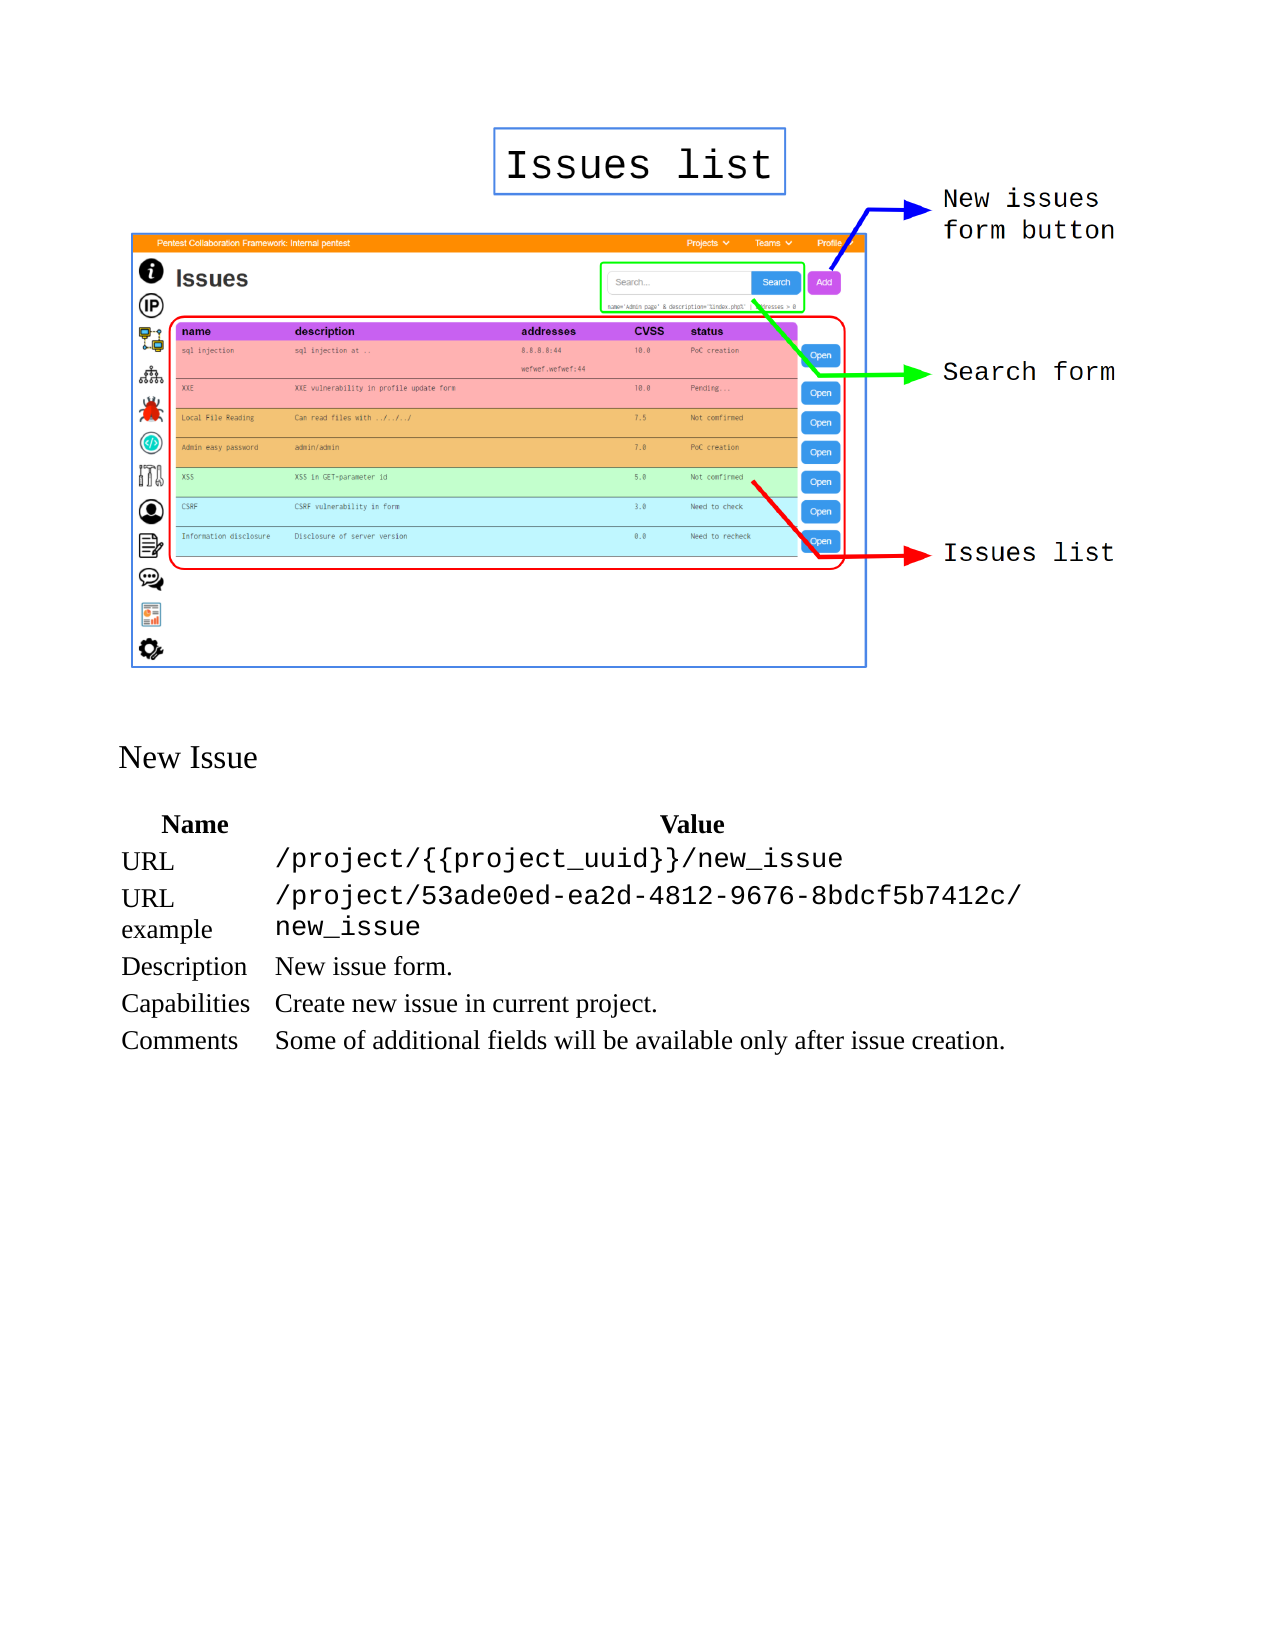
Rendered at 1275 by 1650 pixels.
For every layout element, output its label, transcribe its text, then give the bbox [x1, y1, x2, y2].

table_header Name [118, 805, 272, 842]
table_cell Description [118, 947, 272, 984]
table_cell URL [118, 842, 272, 879]
table_cell URL example [118, 879, 272, 947]
text New Issue [118, 700, 1157, 776]
table_cell Capabilities [118, 984, 272, 1021]
table_cell New issue form. [272, 947, 1112, 984]
table_header Value [272, 805, 1112, 842]
table_cell Some of additional fields will be available only after issue creation. [272, 1021, 1112, 1058]
table_cell Comments [118, 1021, 272, 1058]
picture [118, 118, 1157, 700]
table_cell Create new issue in current project. [272, 984, 1112, 1021]
table_cell /project/{{project_uuid}}/new_issue [272, 842, 1112, 879]
table_cell /project/53ade0ed-ea2d-4812-9676-8bdcf5b7412c/new_issue [272, 879, 1112, 947]
